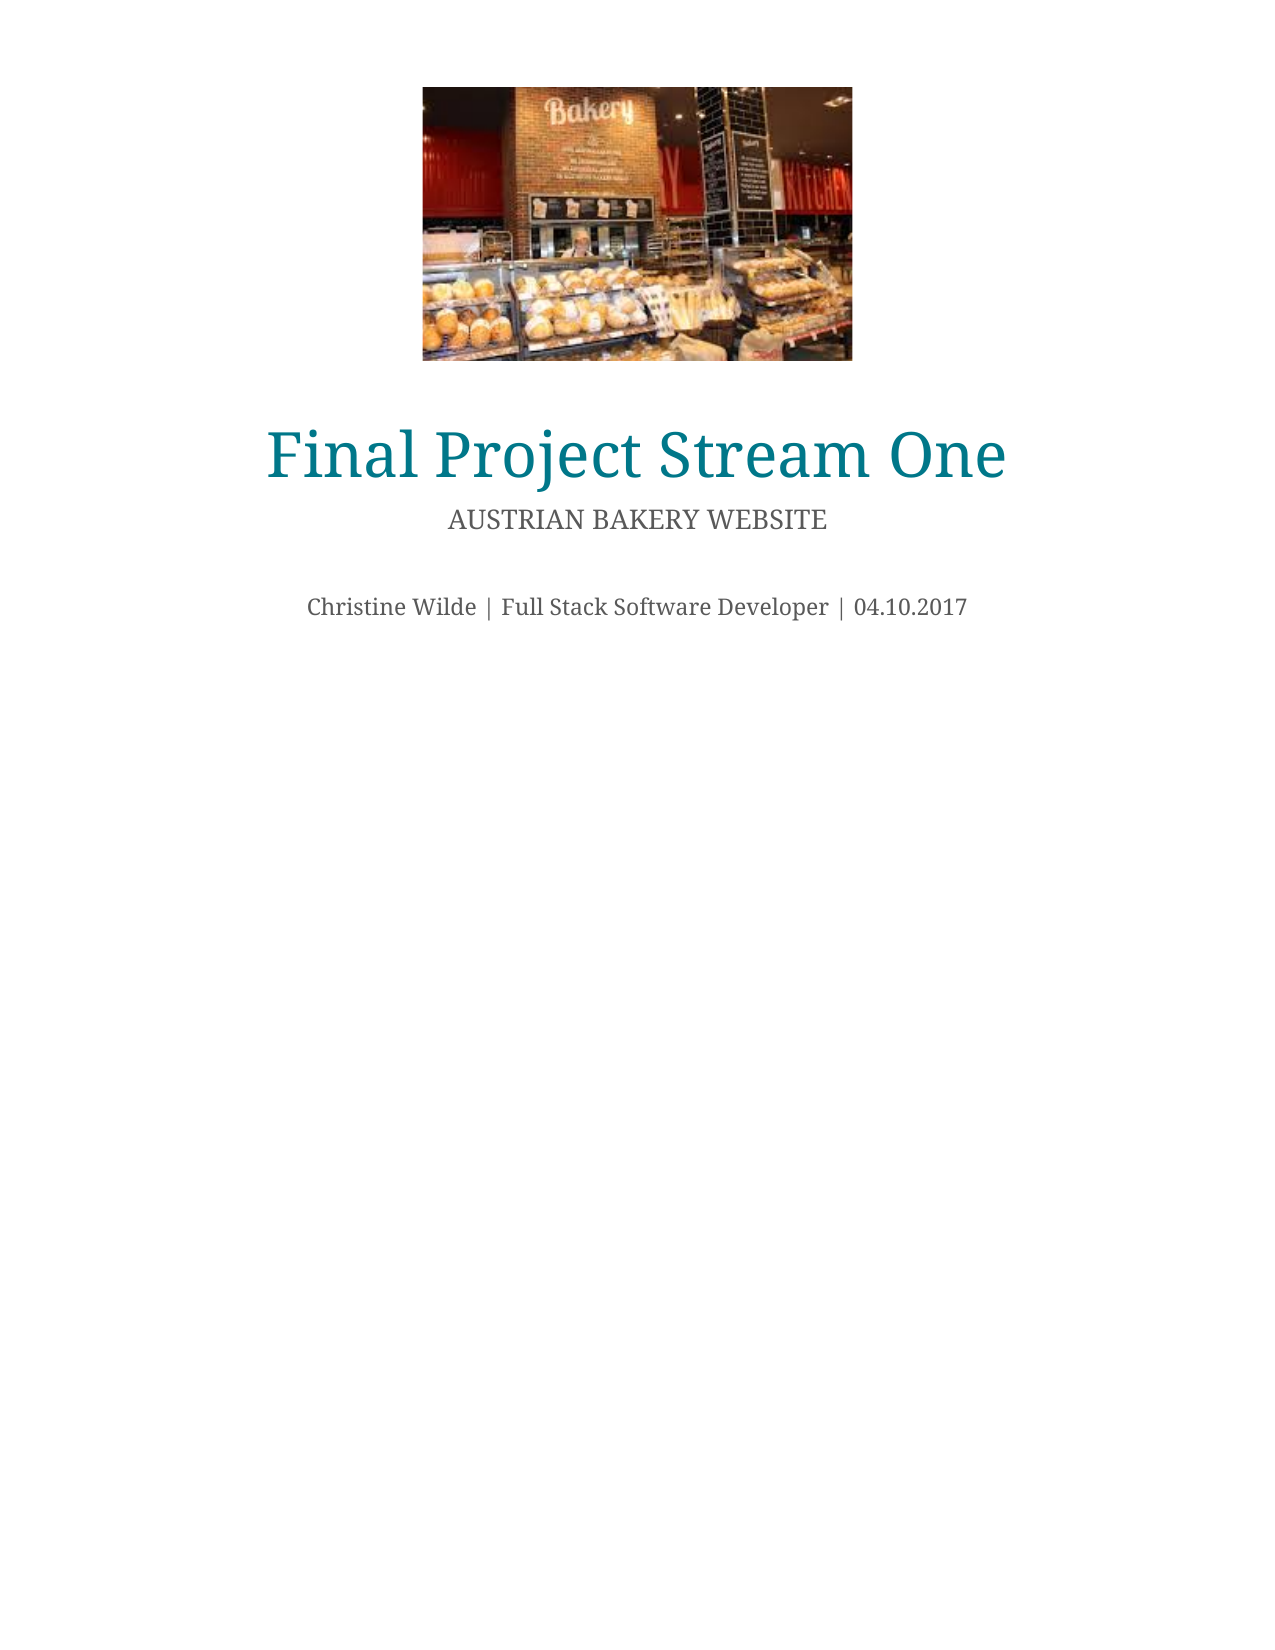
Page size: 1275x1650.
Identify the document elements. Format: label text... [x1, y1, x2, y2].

title Final Project Stream One [187, 411, 1087, 496]
text Christine Wilde | Full Stack Software Developer | 04.10.2017 [187, 591, 1087, 622]
subtitle Austrian Bakery Website [187, 500, 1087, 537]
